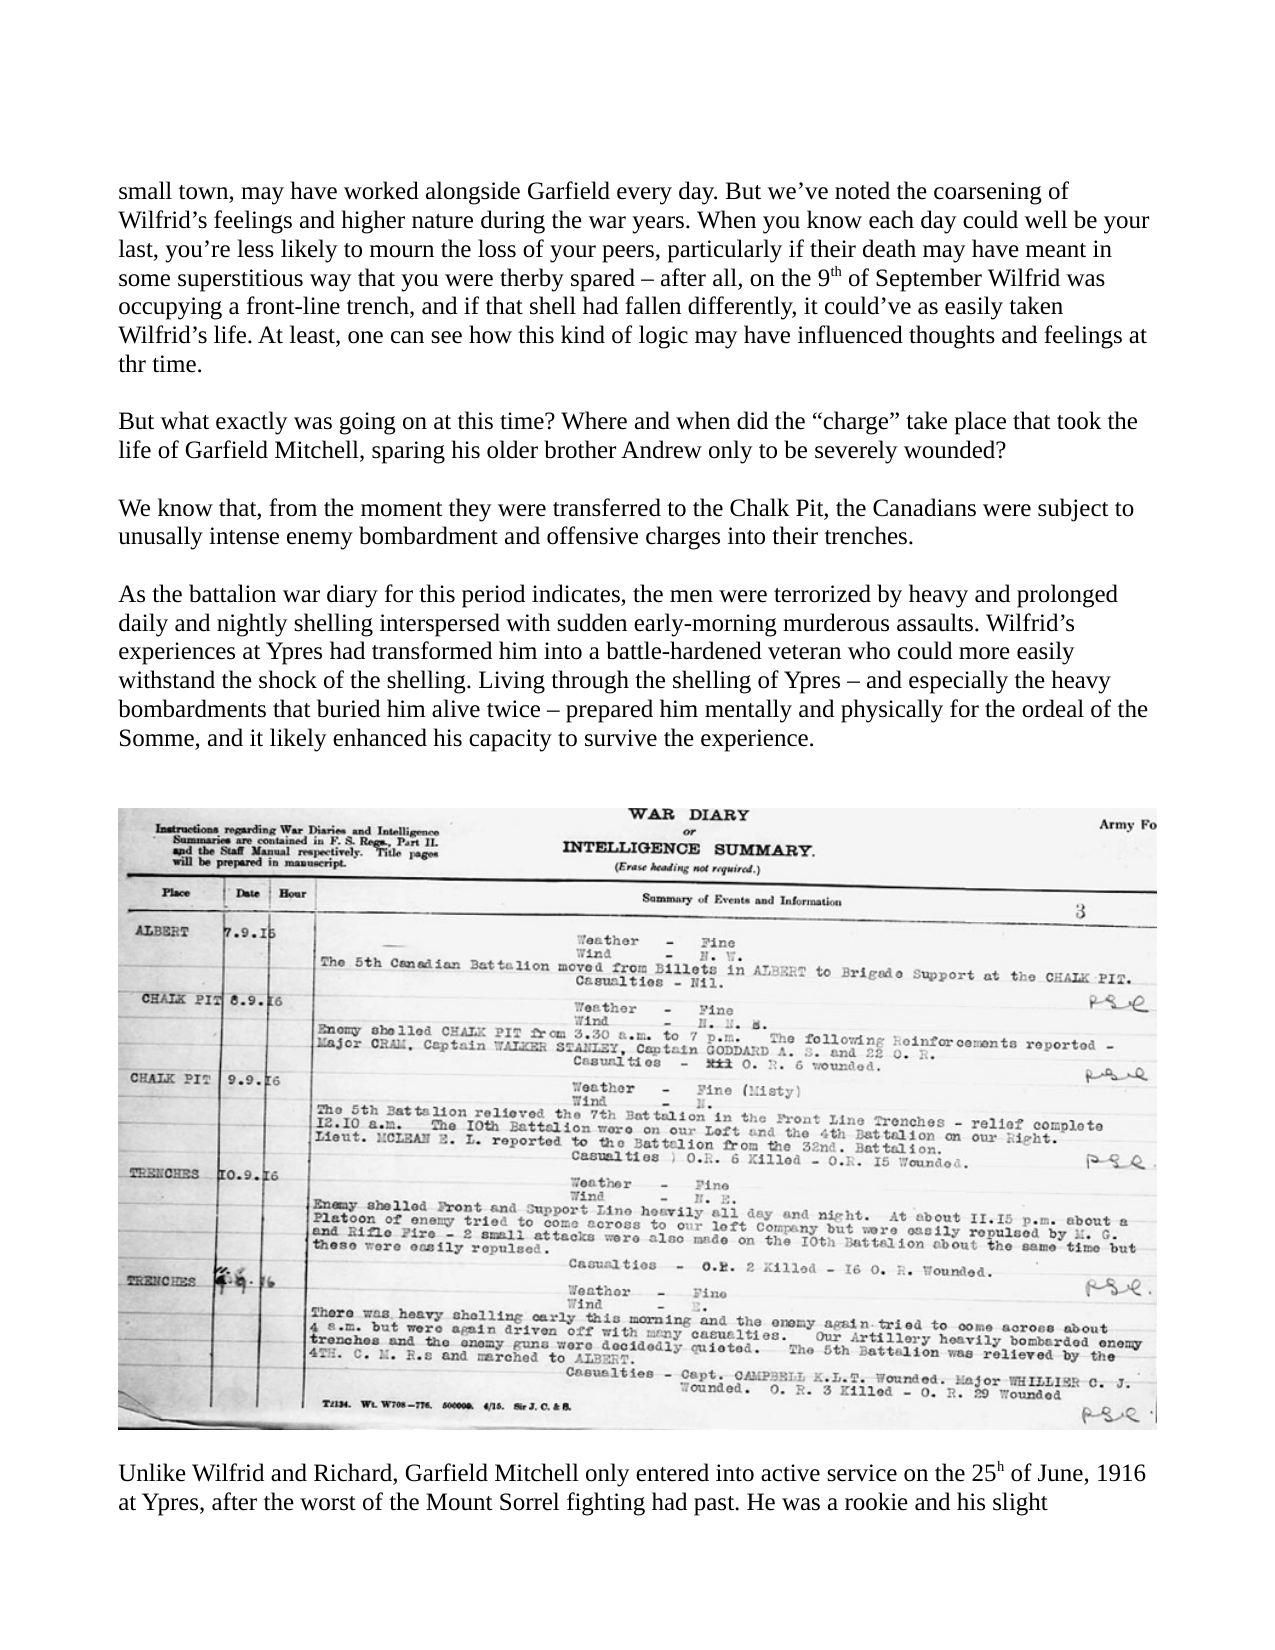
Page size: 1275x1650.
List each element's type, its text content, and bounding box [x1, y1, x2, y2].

text But what exactly was going on at this time? Where and when did the “charge” take place that took the life of Garfield Mitchell, sparing his older brother Andrew only to be severely wounded? [118, 406, 1157, 464]
picture [118, 808, 1157, 1430]
text As the battalion war diary for this period indicates, the men were terrorized by heavy and prolonged daily and nightly shelling interspersed with sudden early-morning murderous assaults. Wilfrid’s experiences at Ypres had transformed him into a battle-hardened veteran who could more easily withstand the shock of the shelling. Living through the shelling of Ypres – and especially the heavy bombardments that buried him alive twice – prepared him mentally and physically for the ordeal of the Somme, and it likely enhanced his capacity to survive the experience. [118, 579, 1157, 751]
text We know that, from the moment they were transferred to the Chalk Pit, the Canadians were subject to unusally intense enemy bombardment and offensive charges into their trenches. [118, 493, 1157, 550]
text small town, may have worked alongside Garfield every day. But we’ve noted the coarsening of Wilfrid’s feelings and higher nature during the war years. When you know each day could well be your last, you’re less likely to mourn the loss of your peers, particularly if their death may have meant in some superstitious way that you were therby spared – after all, on the 9th of September Wilfrid was occupying a front-line trench, and if that shell had fallen differently, it could’ve as easily taken Wilfrid’s life. At least, one can see how this kind of logic may have influenced thoughts and feelings at thr time. [118, 176, 1157, 378]
text Unlike Wilfrid and Richard, Garfield Mitchell only entered into active service on the 25h of June, 1916 at Ypres, after the worst of the Mount Sorrel fighting had past. He was a rookie and his slight [118, 1458, 1157, 1516]
